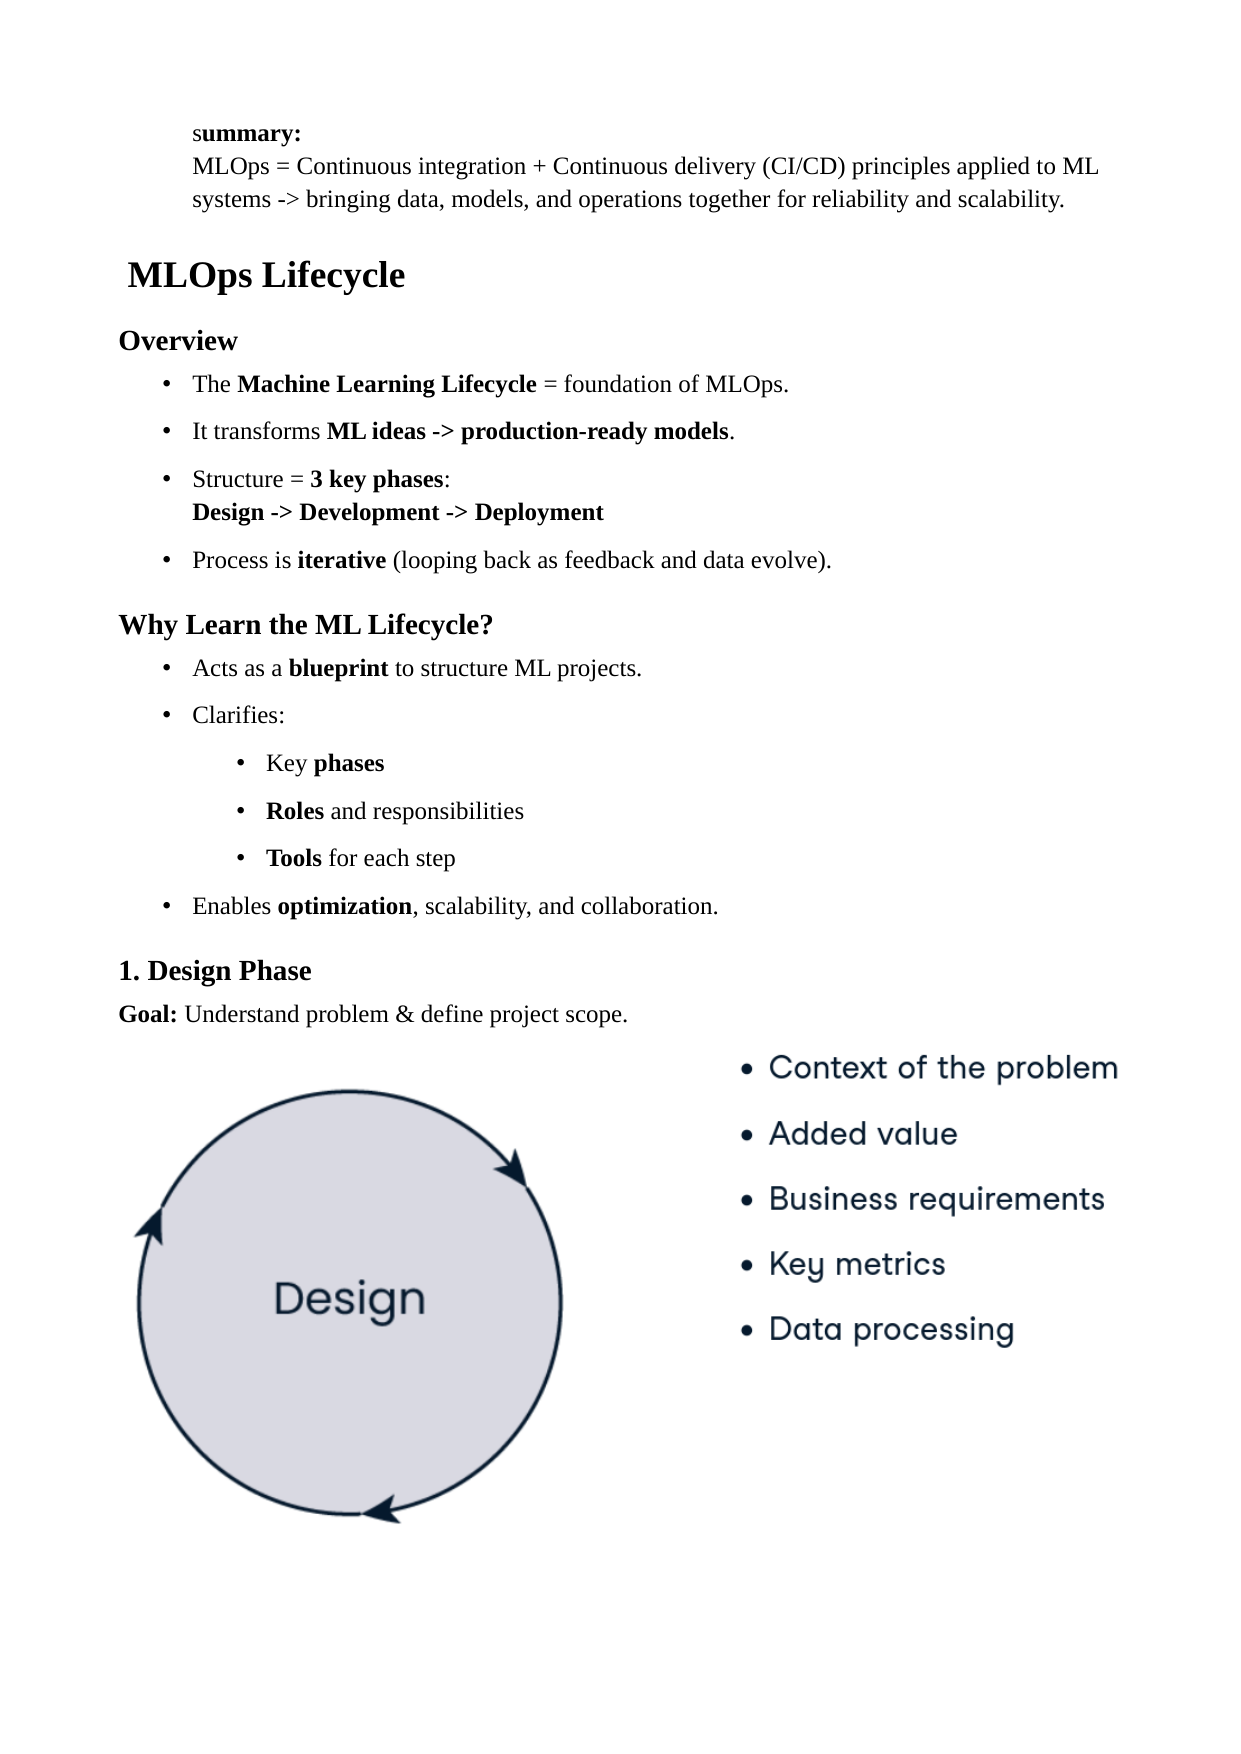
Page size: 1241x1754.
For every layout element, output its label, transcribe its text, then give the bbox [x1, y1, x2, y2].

picture [118, 1046, 1123, 1533]
list Process is iterative (looping back as feedback and data evolve). [162, 545, 1122, 573]
list Acts as a blueprint to structure ML projects. [162, 653, 1122, 682]
subtitle Overview [118, 323, 1122, 356]
list Tools for each step [236, 843, 1122, 872]
list Structure = 3 key phases: Design -> Development -> Deployment [162, 464, 1122, 526]
subtitle 1. Design Phase [118, 953, 1122, 987]
text Goal: Understand problem & define project scope. [118, 999, 1122, 1028]
subtitle MLOps Lifecycle [118, 253, 1122, 296]
list Clarifies: [162, 701, 1122, 729]
list It transforms ML ideas -> production-ready models. [162, 416, 1122, 445]
list Key phases [236, 748, 1122, 777]
list Enables optimization, scalability, and collaboration. [162, 891, 1122, 920]
list The Machine Learning Lifecycle = foundation of MLOps. [162, 369, 1122, 398]
list summary: MLOps = Continuous integration + Continuous delivery (CI/CD) principles applied to ML systems -> bringing data, models, and operations together for reliability and scalability. [162, 118, 1122, 213]
list Roles and responsibilities [236, 796, 1122, 824]
subtitle Why Learn the ML Lifecycle? [118, 607, 1122, 640]
